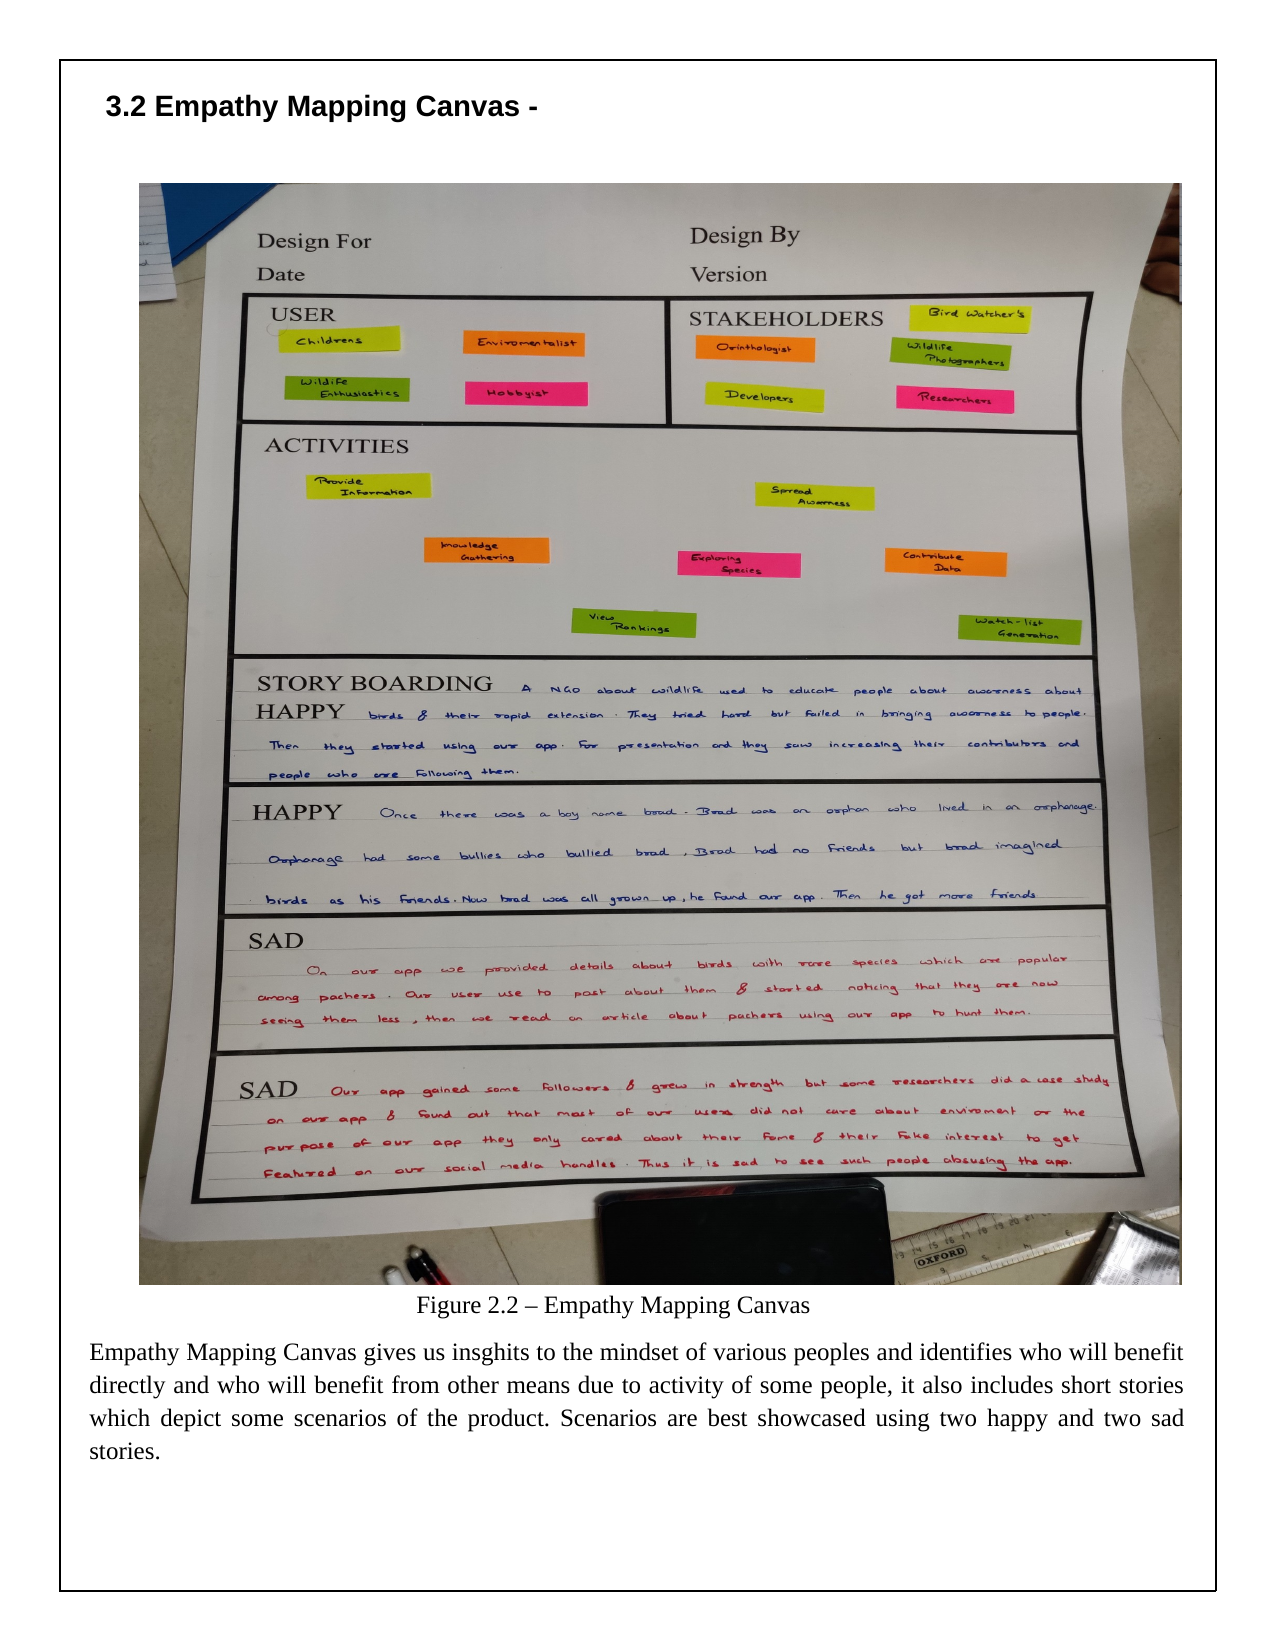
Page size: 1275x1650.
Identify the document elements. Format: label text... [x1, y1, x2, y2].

picture [139, 183, 1182, 1285]
subtitle 3.2 Empathy Mapping Canvas - [89, 89, 1186, 123]
text Figure 2.2 – Empathy Mapping Canvas [89, 1290, 1186, 1318]
text Empathy Mapping Canvas gives us insghits to the mindset of various peoples and identifies who will benefit directly and who will benefit from other means due to activity of some people, it also includes short stories which depict some scenarios of the product. Scenarios are best showcased using two happy and two sad stories. [89, 1337, 1186, 1465]
